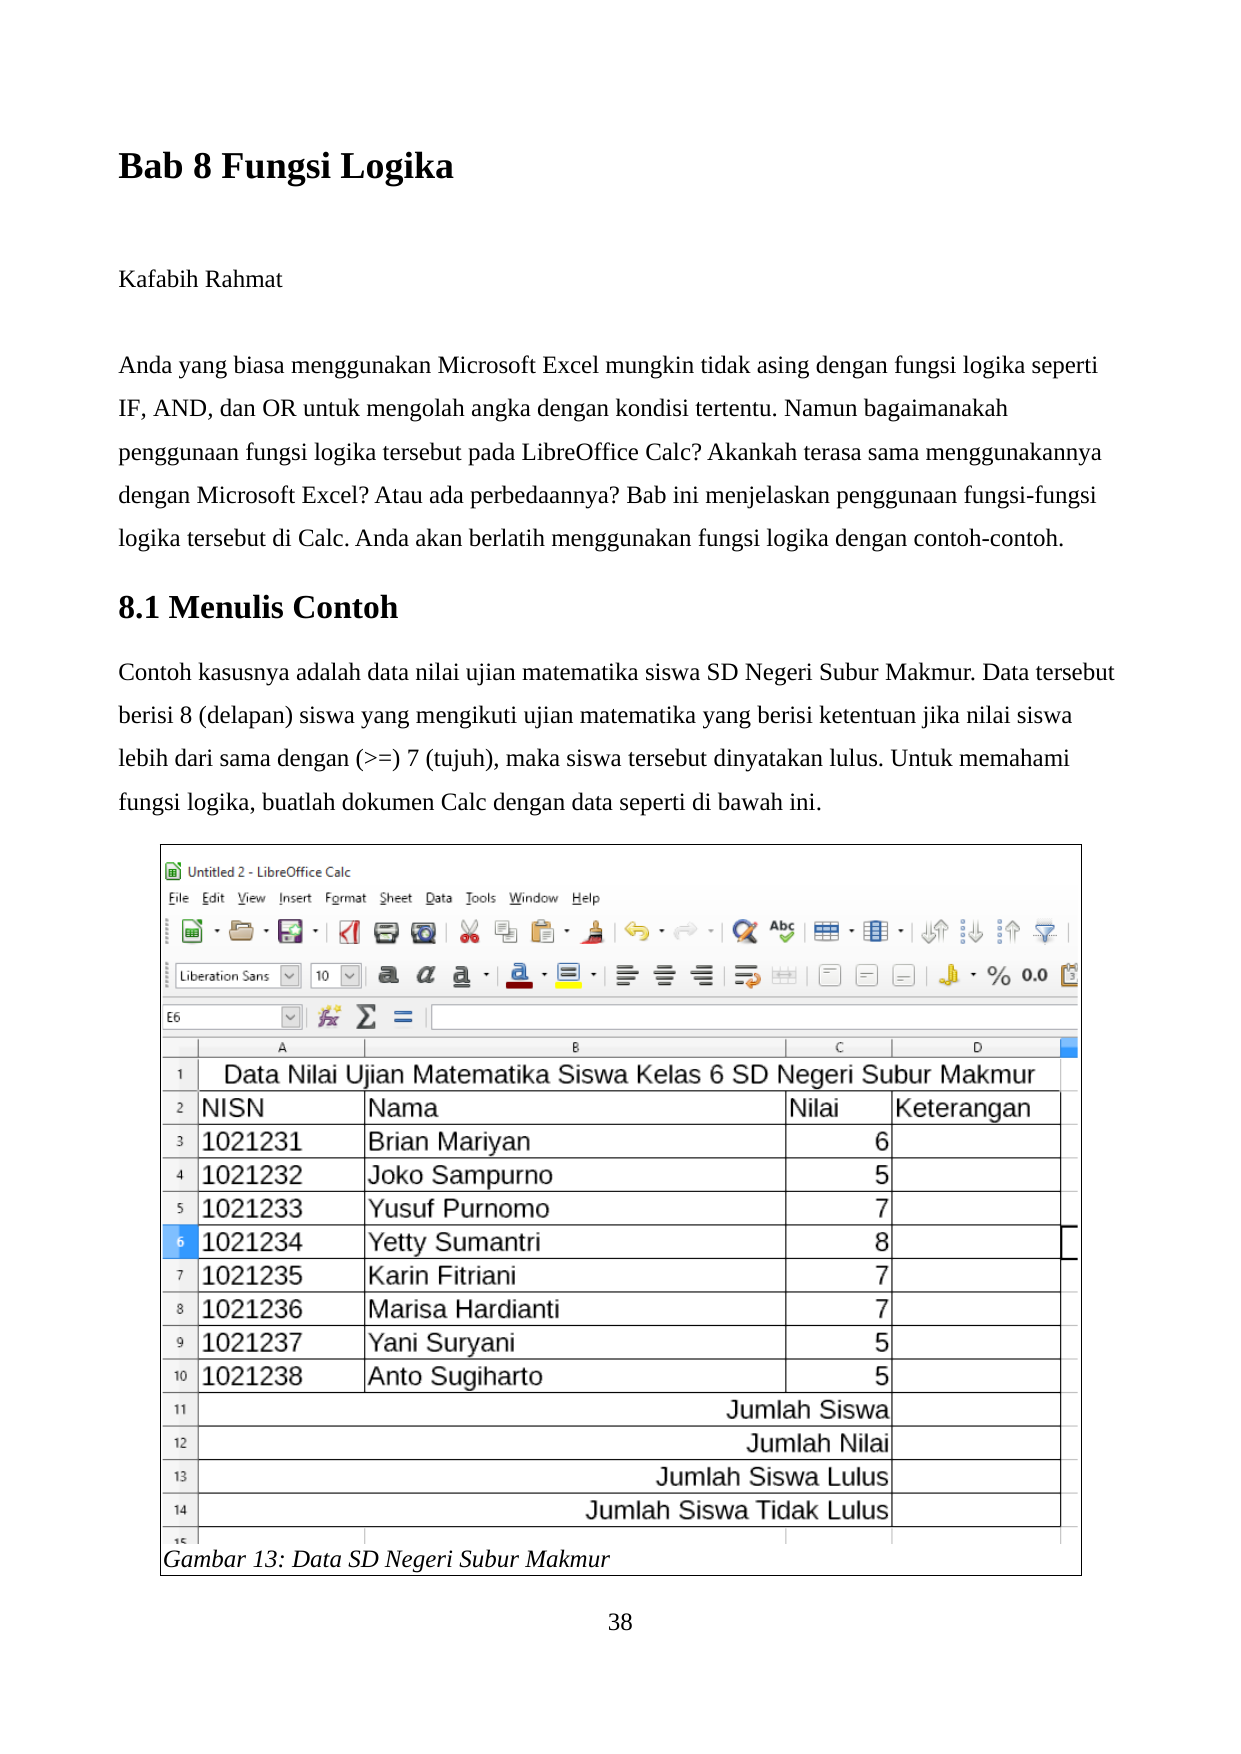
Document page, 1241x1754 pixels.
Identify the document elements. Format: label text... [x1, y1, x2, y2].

picture [162, 860, 1078, 1544]
text Contoh kasusnya adalah data nilai ujian matematika siswa SD Negeri Subur Makmur. Data tersebut berisi 8 (delapan) siswa yang mengikuti ujian matematika yang berisi ketentuan jika nilai siswa lebih dari sama dengan (>=) 7 (tujuh), maka siswa tersebut dinyatakan lulus. Untuk memahami fungsi logika, buatlah dokumen Calc dengan data seperti di bawah ini. [118, 657, 1122, 815]
subtitle 8.1 Menulis Contoh [118, 587, 1122, 626]
text Gambar 13: Data SD Negeri Subur Makmur [163, 1544, 1078, 1573]
text Anda yang biasa menggunakan Microsoft Excel mungkin tidak asing dengan fungsi logika seperti IF, AND, dan OR untuk mengolah angka dengan kondisi tertentu. Namun bagaimanakah penggunaan fungsi logika tersebut pada LibreOffice Calc? Akankah terasa sama menggunakannya dengan Microsoft Excel? Atau ada perbedaannya? Bab ini menjelaskan penggunaan fungsi-fungsi logika tersebut di Calc. Anda akan berlatih menggunakan fungsi logika dengan contoh-contoh. [118, 350, 1122, 552]
subtitle Bab 8 Fungsi Logika [118, 143, 1122, 187]
text Kafabih Rahmat [118, 264, 1122, 293]
